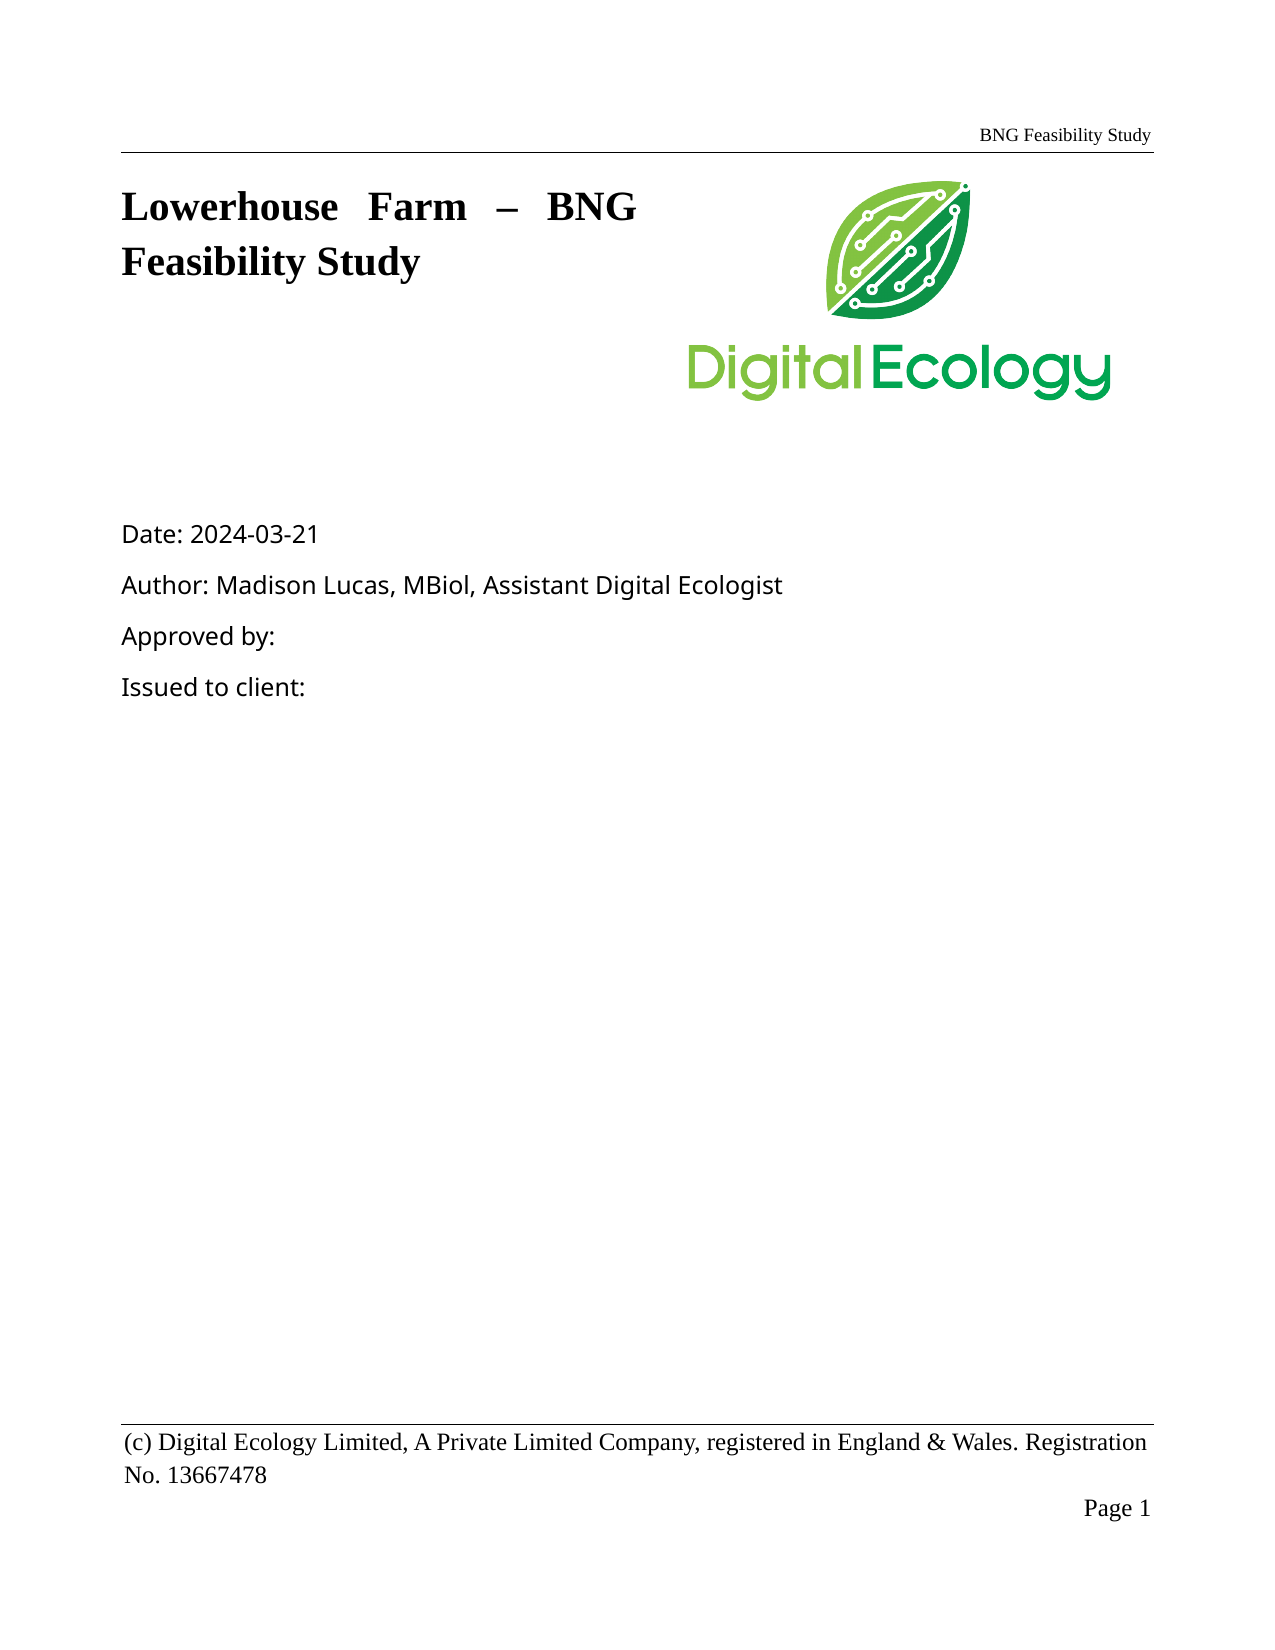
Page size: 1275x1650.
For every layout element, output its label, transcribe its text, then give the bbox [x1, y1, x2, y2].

text Date: 2024-03-21 [121, 516, 1154, 551]
text Approved by: [121, 618, 1154, 653]
table_header Lowerhouse Farm – BNG Feasibility Study [121, 181, 637, 306]
text Issued to client: [121, 669, 1154, 704]
text Author: Madison Lucas, MBiol, Assistant Digital Ecologist [121, 567, 1154, 602]
picture [688, 181, 1111, 401]
table_header [638, 181, 688, 306]
table_header [1111, 181, 1162, 306]
